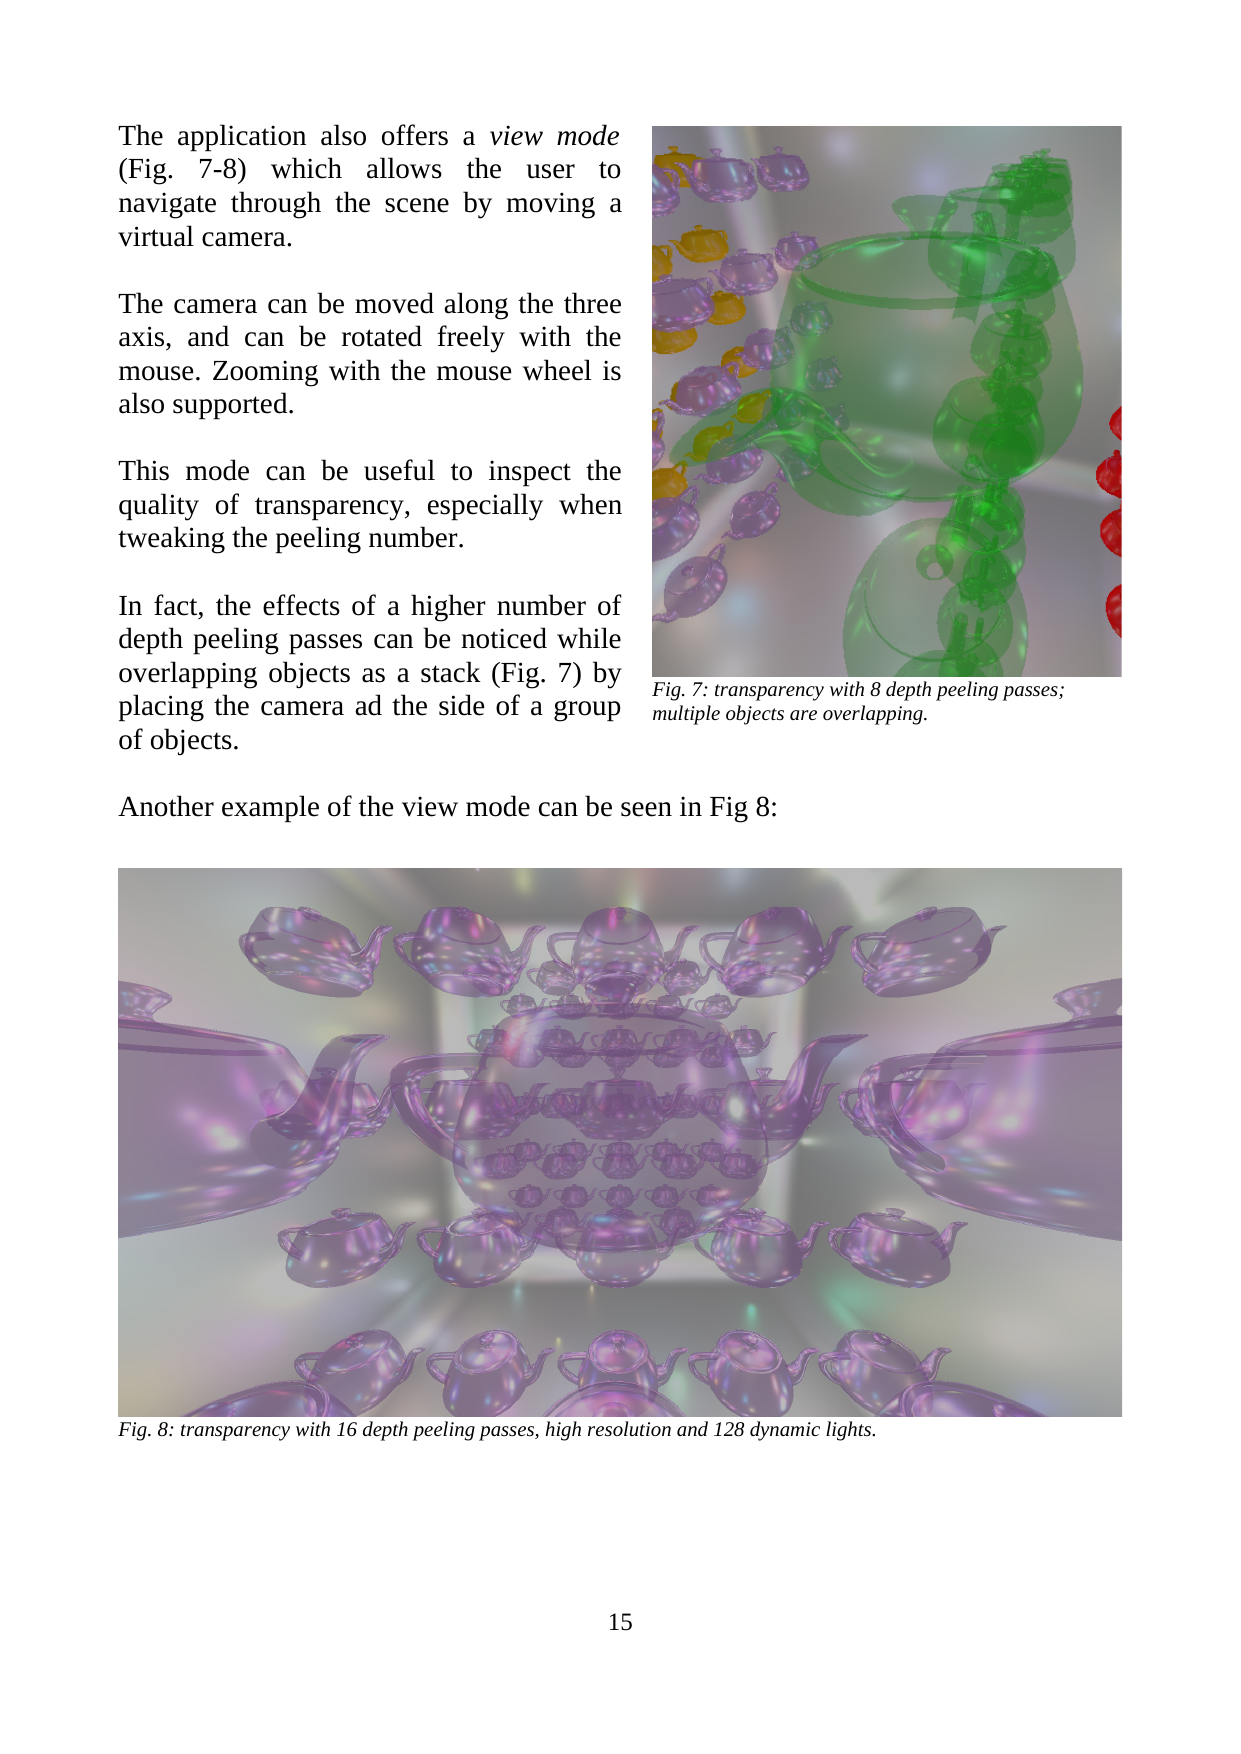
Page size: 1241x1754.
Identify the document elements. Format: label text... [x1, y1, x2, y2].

text Another example of the view mode can be seen in Fig 8: [118, 789, 1122, 822]
text Fig. 7: transparency with 8 depth peeling passes; multiple objects are overlapping. [652, 677, 1122, 725]
text This mode can be useful to inspect the quality of transparency, especially when tweaking the peeling number. [118, 453, 622, 554]
picture [118, 868, 1123, 1417]
text Fig. 8: transparency with 16 depth peeling passes, high resolution and 128 dynamic lights. [118, 1417, 1122, 1441]
text The camera can be moved along the three axis, and can be rotated freely with the mouse. Zooming with the mouse wheel is also supported. [118, 286, 622, 420]
text In fact, the effects of a higher number of depth peeling passes can be noticed while overlapping objects as a stack (Fig. 7) by placing the camera ad the side of a group of objects. [118, 588, 1122, 755]
picture [652, 126, 1122, 677]
text The application also offers a view mode (Fig. 7-8) which allows the user to navigate through the scene by moving a virtual camera. [118, 114, 1122, 736]
